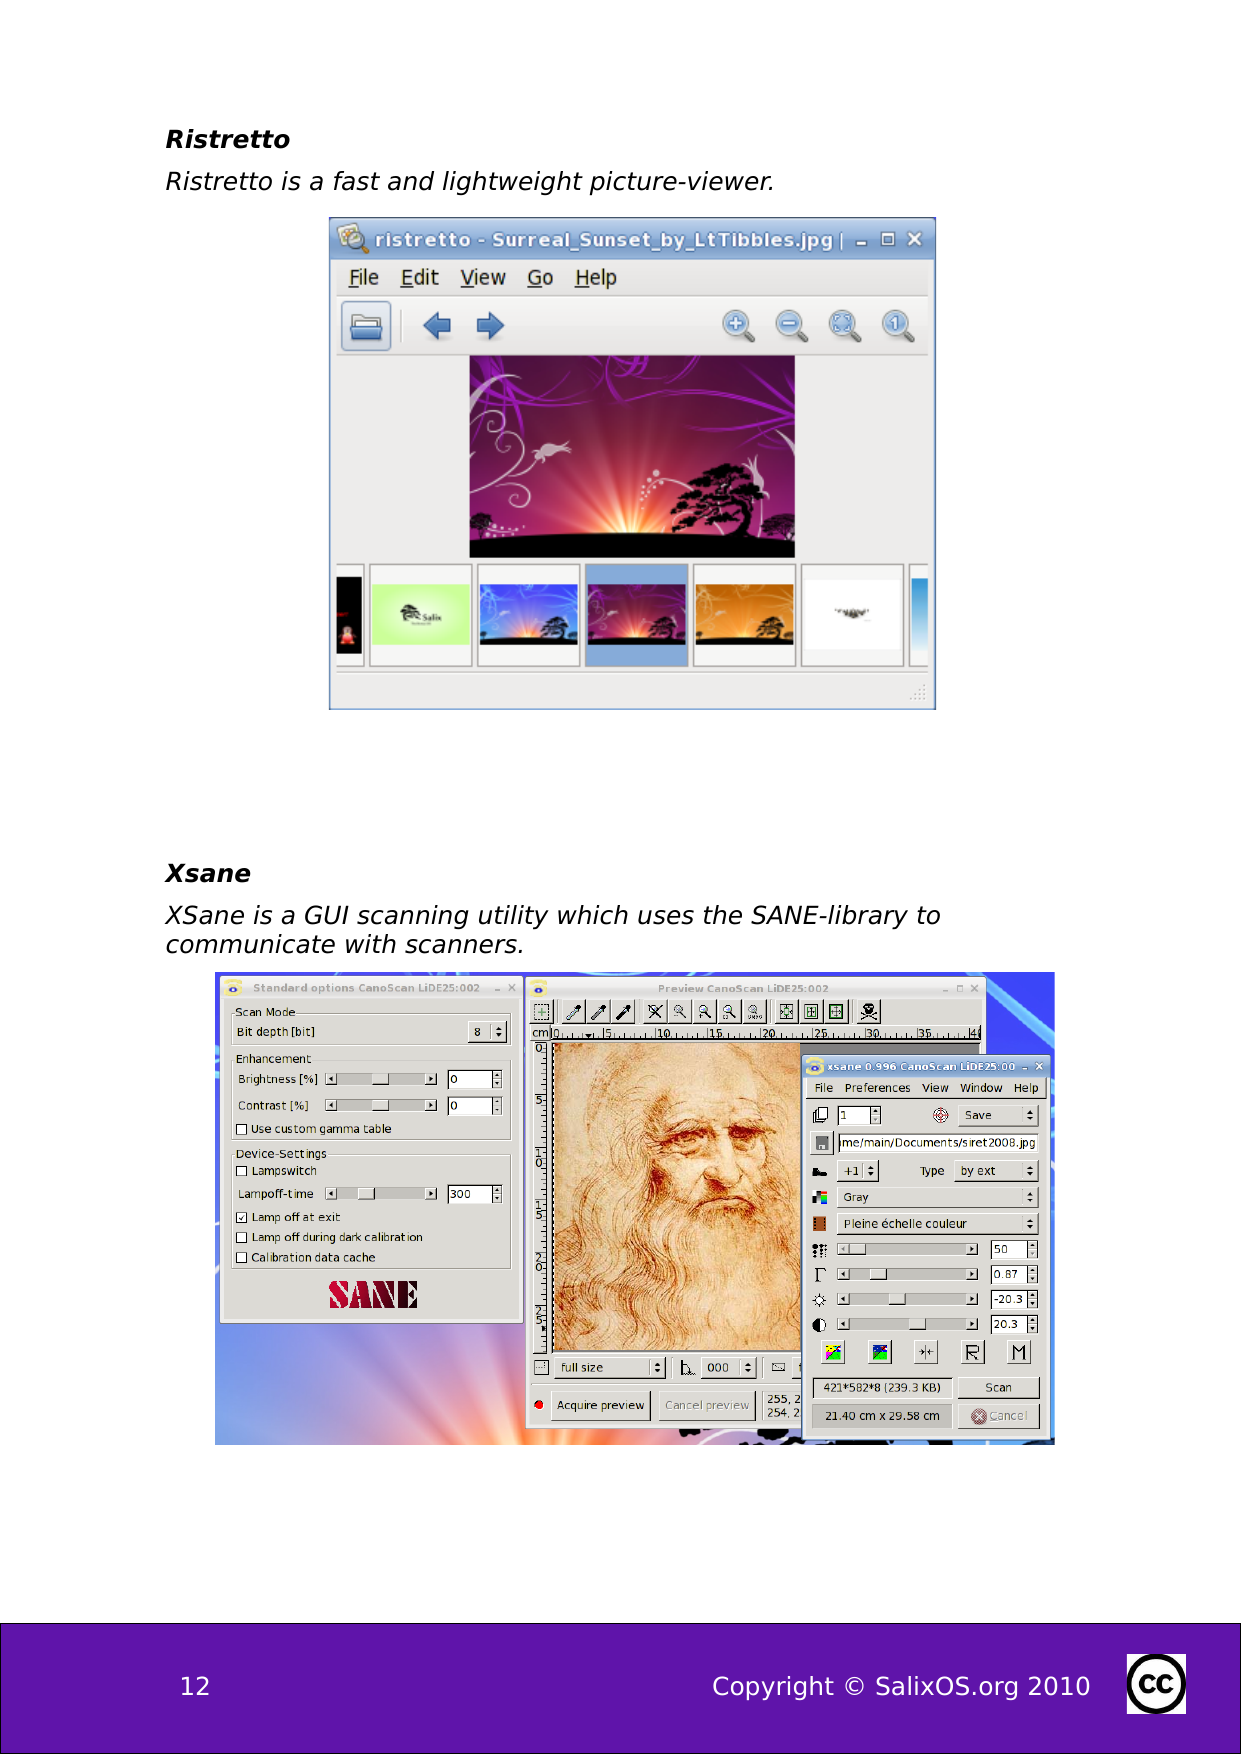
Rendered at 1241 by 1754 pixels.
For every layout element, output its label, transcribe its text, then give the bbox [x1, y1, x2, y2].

picture [328, 217, 937, 710]
text XSane is a GUI scanning utility which uses the SANE-library to communicate with scanners. [165, 901, 1104, 959]
picture [1126, 1654, 1186, 1714]
picture [215, 972, 1055, 1445]
subtitle Xsane [165, 859, 1104, 889]
subtitle Ristretto [165, 126, 1104, 155]
text Ristretto is a fast and lightweight picture-viewer. [165, 167, 1104, 197]
